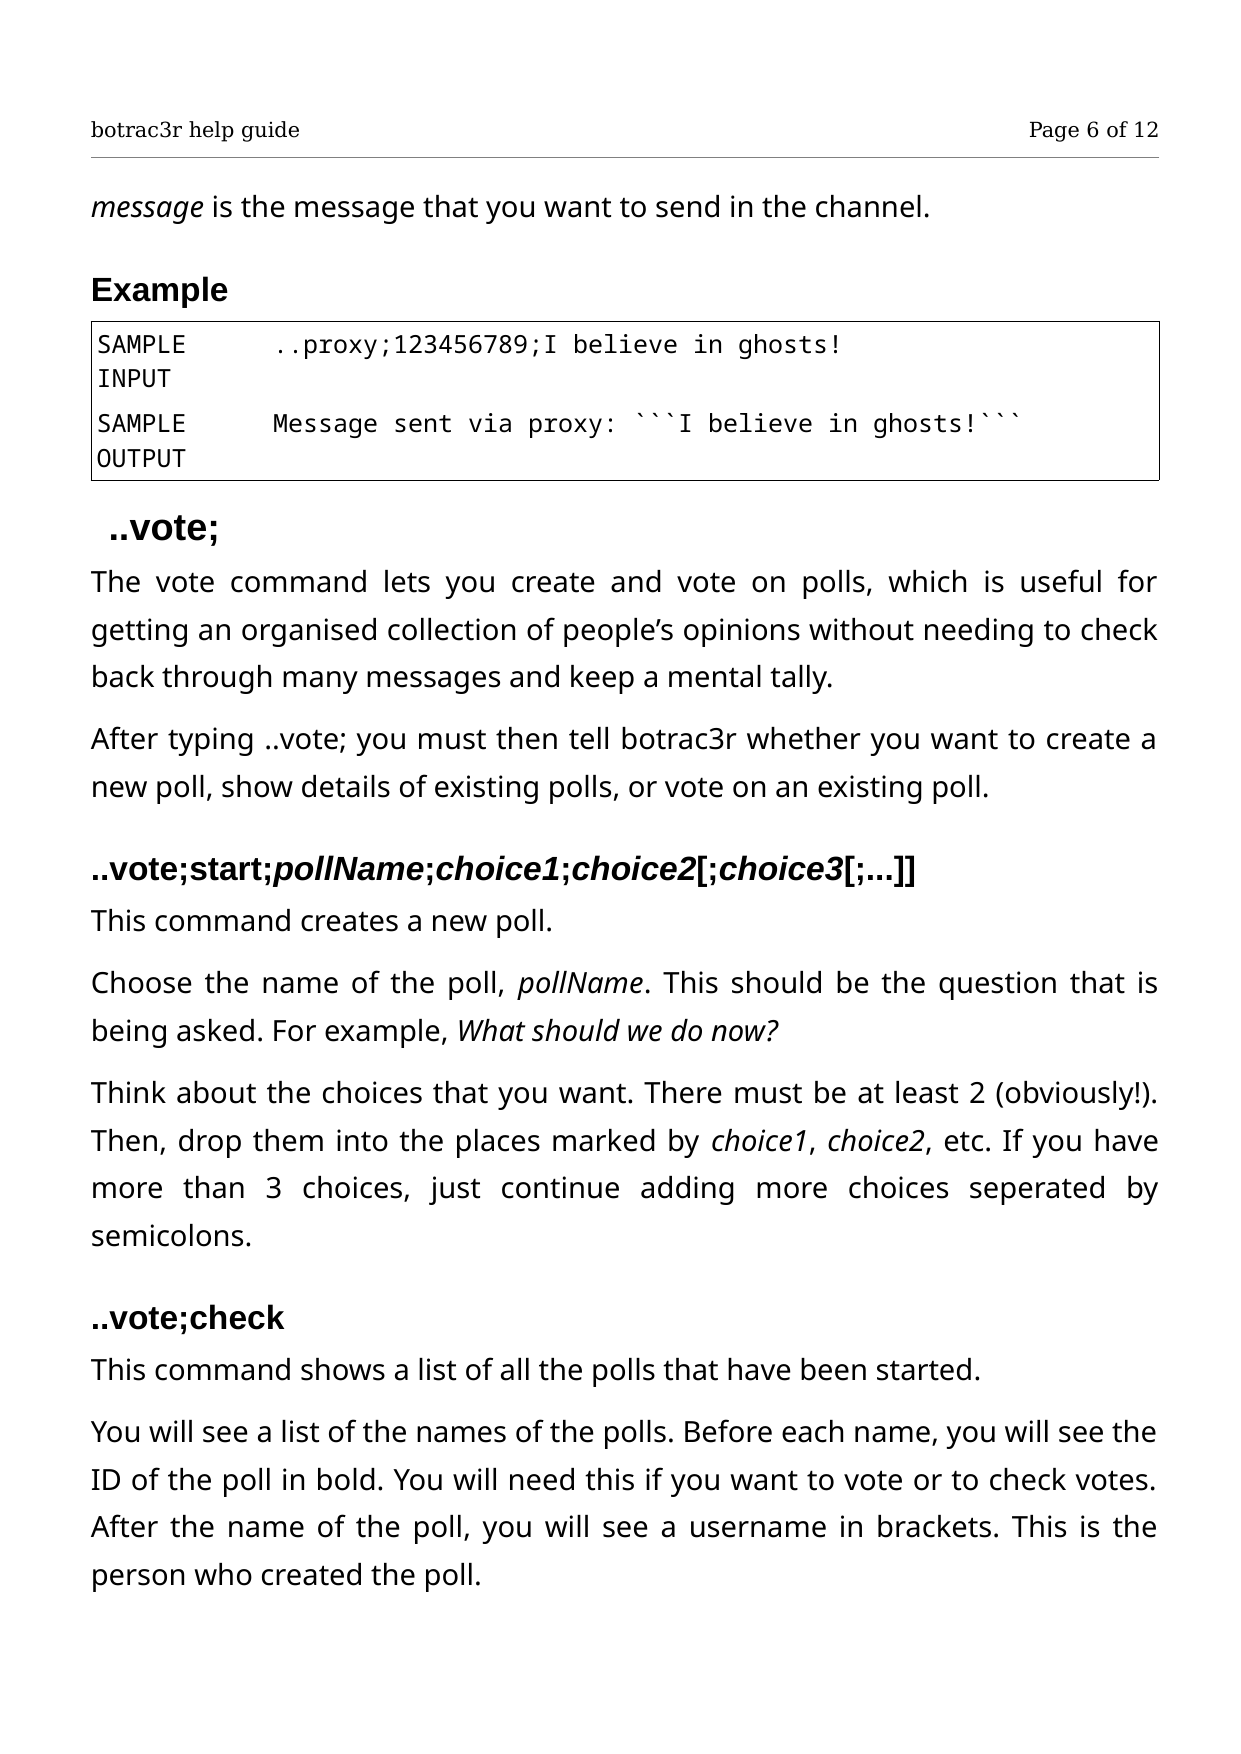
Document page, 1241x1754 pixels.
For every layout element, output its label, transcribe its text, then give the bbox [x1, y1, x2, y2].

text You will see a list of the names of the polls. Before each name, you will see the ID of the poll in bold. You will need this if you want to vote or to check votes. After the name of the poll, you will see a username in brackets. This is the person who created the poll. [91, 1412, 1159, 1594]
text This command creates a new poll. [91, 900, 1159, 940]
text The vote command lets you create and vote on polls, which is useful for getting an organised collection of people’s opinions without needing to check back through many messages and keep a mental tally. [91, 561, 1159, 696]
text After typing ..vote; you must then tell botrac3r whether you want to create a new poll, show details of existing polls, or vote on an existing poll. [91, 719, 1159, 806]
table_header SAMPLE INPUT [92, 322, 267, 400]
text This command shows a list of all the polls that have been started. [91, 1349, 1159, 1389]
text message is the message that you want to send in the channel. [91, 187, 1159, 226]
subtitle ..vote; [108, 505, 1159, 549]
subtitle ..vote;check [91, 1298, 1159, 1337]
text Choose the name of the poll, pollName. This should be the question that is being asked. For example, What should we do now? [91, 963, 1159, 1050]
table_cell Message sent via proxy: ```I believe in ghosts!``` [267, 400, 1159, 480]
subtitle ..vote;start;pollName;choice1;choice2[;choice3[;...]] [91, 849, 1159, 888]
subtitle Example [91, 269, 1159, 308]
table_header ..proxy;123456789;I believe in ghosts! [267, 322, 1159, 400]
text Think about the choices that you want. There must be at least 2 (obviously!). Then, drop them into the places marked by choice1, choice2, etc. If you have more than 3 choices, just continue adding more choices seperated by semicolons. [91, 1072, 1159, 1255]
table_cell SAMPLE OUTPUT [92, 400, 267, 480]
